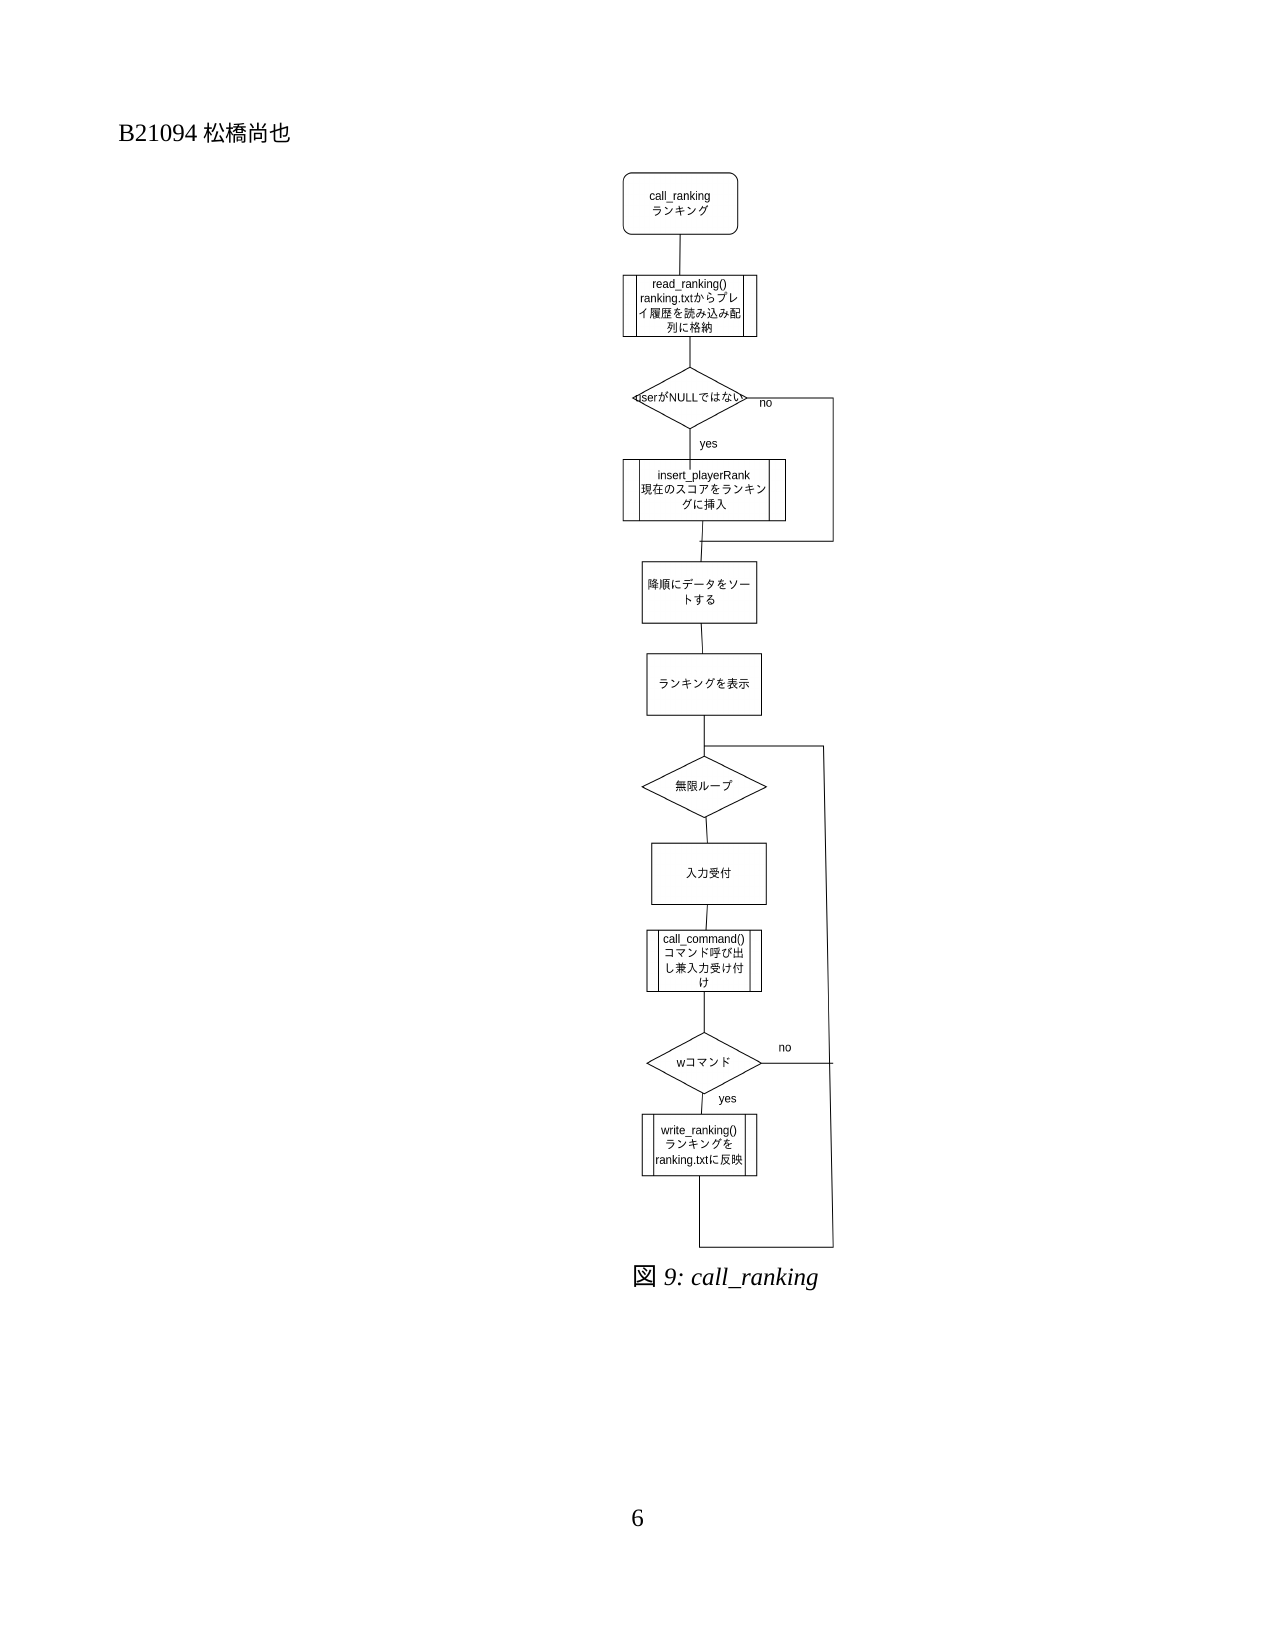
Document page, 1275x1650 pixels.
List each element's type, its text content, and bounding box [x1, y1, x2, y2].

text 図 9: call_ranking [632, 505, 863, 1293]
picture [613, 162, 844, 1259]
